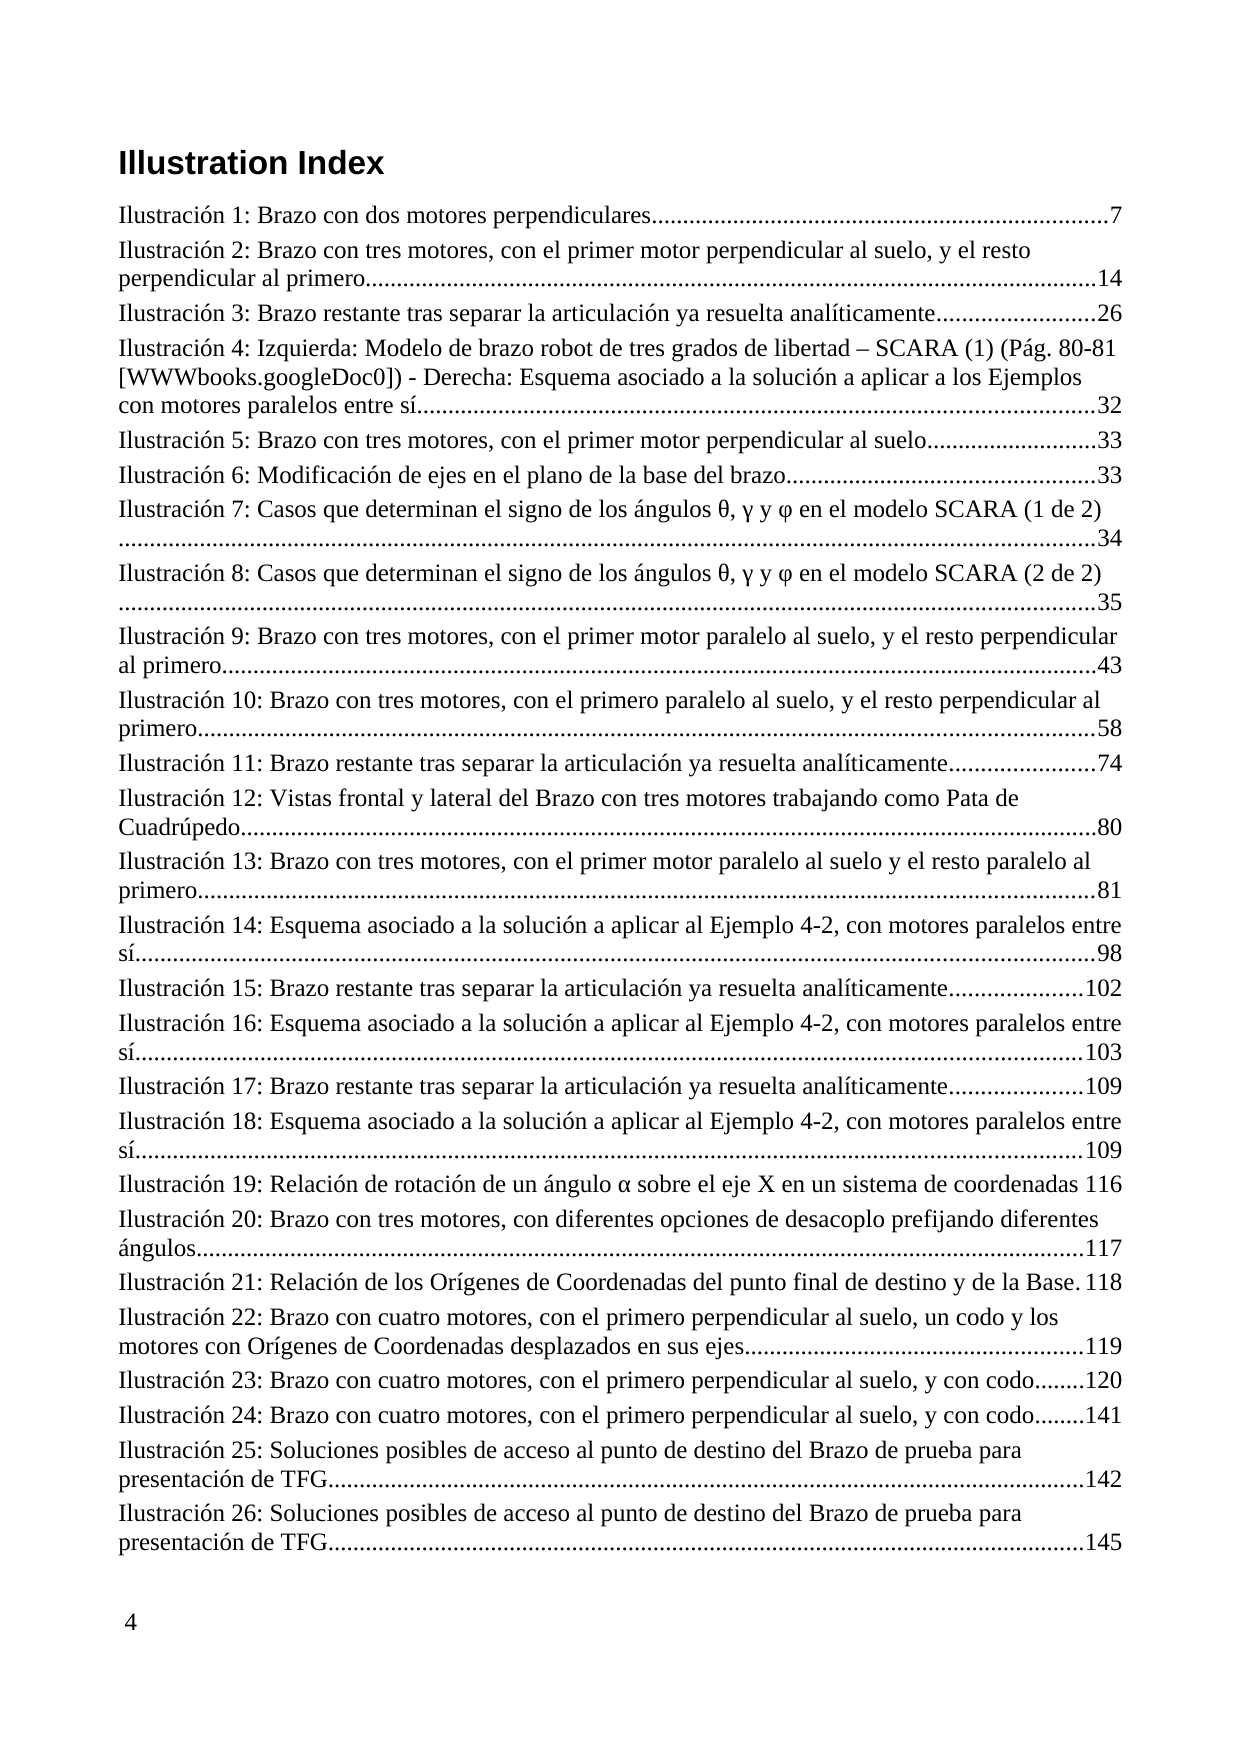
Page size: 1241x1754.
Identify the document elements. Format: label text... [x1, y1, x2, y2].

text Ilustración 24: Brazo con cuatro motores, con el primero perpendicular al suelo, y con codo 141 [118, 1400, 1122, 1429]
text Ilustración 10: Brazo con tres motores, con el primero paralelo al suelo, y el resto perpendicular al primero 58 [118, 685, 1122, 742]
text Ilustración 2: Brazo con tres motores, con el primer motor perpendicular al suelo, y el resto perpendicular al primero 14 [118, 235, 1122, 292]
text Ilustración 5: Brazo con tres motores, con el primer motor perpendicular al suelo 33 [118, 425, 1122, 454]
text Ilustración 22: Brazo con cuatro motores, con el primero perpendicular al suelo, un codo y los motores con Orígenes de Coordenadas desplazados en sus ejes 119 [118, 1302, 1122, 1360]
text Ilustración 14: Esquema asociado a la solución a aplicar al Ejemplo 4-2, con motores paralelos entre sí 98 [118, 910, 1122, 967]
text Ilustración 9: Brazo con tres motores, con el primer motor paralelo al suelo, y el resto perpendicular al primero 43 [118, 621, 1122, 679]
text Ilustración 15: Brazo restante tras separar la articulación ya resuelta analíticamente 102 [118, 973, 1122, 1002]
text Ilustración 23: Brazo con cuatro motores, con el primero perpendicular al suelo, y con codo 120 [118, 1366, 1122, 1394]
text Ilustración 3: Brazo restante tras separar la articulación ya resuelta analíticamente 26 [118, 298, 1122, 327]
text Ilustración 8: Casos que determinan el signo de los ángulos θ, γ y φ en el modelo SCARA (2 de 2) 35 [118, 558, 1122, 615]
text Ilustración 7: Casos que determinan el signo de los ángulos θ, γ y φ en el modelo SCARA (1 de 2) 34 [118, 494, 1122, 552]
text Ilustración 21: Relación de los Orígenes de Coordenadas del punto final de destino y de la Base 118 [118, 1267, 1122, 1296]
text Ilustración 4: Izquierda: Modelo de brazo robot de tres grados de libertad – SCARA (1) (Pág. 80-81 [WWWbooks.googleDoc0]) - Derecha: Esquema asociado a la solución a aplicar a los Ejemplos con motores paralelos entre sí 32 [118, 333, 1122, 419]
text Ilustración 13: Brazo con tres motores, con el primer motor paralelo al suelo y el resto paralelo al primero 81 [118, 846, 1122, 904]
text Ilustración 20: Brazo con tres motores, con diferentes opciones de desacoplo prefijando diferentes ángulos 117 [118, 1204, 1122, 1262]
text Ilustración 1: Brazo con dos motores perpendiculares 7 [118, 200, 1122, 229]
text Ilustración 26: Soluciones posibles de acceso al punto de destino del Brazo de prueba para presentación de TFG 145 [118, 1498, 1122, 1556]
text Ilustración 17: Brazo restante tras separar la articulación ya resuelta analíticamente 109 [118, 1071, 1122, 1100]
text Ilustración 11: Brazo restante tras separar la articulación ya resuelta analíticamente 74 [118, 748, 1122, 777]
text Ilustración 18: Esquema asociado a la solución a aplicar al Ejemplo 4-2, con motores paralelos entre sí 109 [118, 1106, 1122, 1163]
text Ilustración 25: Soluciones posibles de acceso al punto de destino del Brazo de prueba para presentación de TFG 142 [118, 1435, 1122, 1492]
text Ilustración 19: Relación de rotación de un ángulo α sobre el eje X en un sistema de coordenadas 116 [118, 1169, 1122, 1198]
text Ilustración 6: Modificación de ejes en el plano de la base del brazo 33 [118, 460, 1122, 488]
subtitle Illustration Index [118, 143, 1122, 182]
text Ilustración 16: Esquema asociado a la solución a aplicar al Ejemplo 4-2, con motores paralelos entre sí 103 [118, 1008, 1122, 1065]
text Ilustración 12: Vistas frontal y lateral del Brazo con tres motores trabajando como Pata de Cuadrúpedo 80 [118, 783, 1122, 840]
